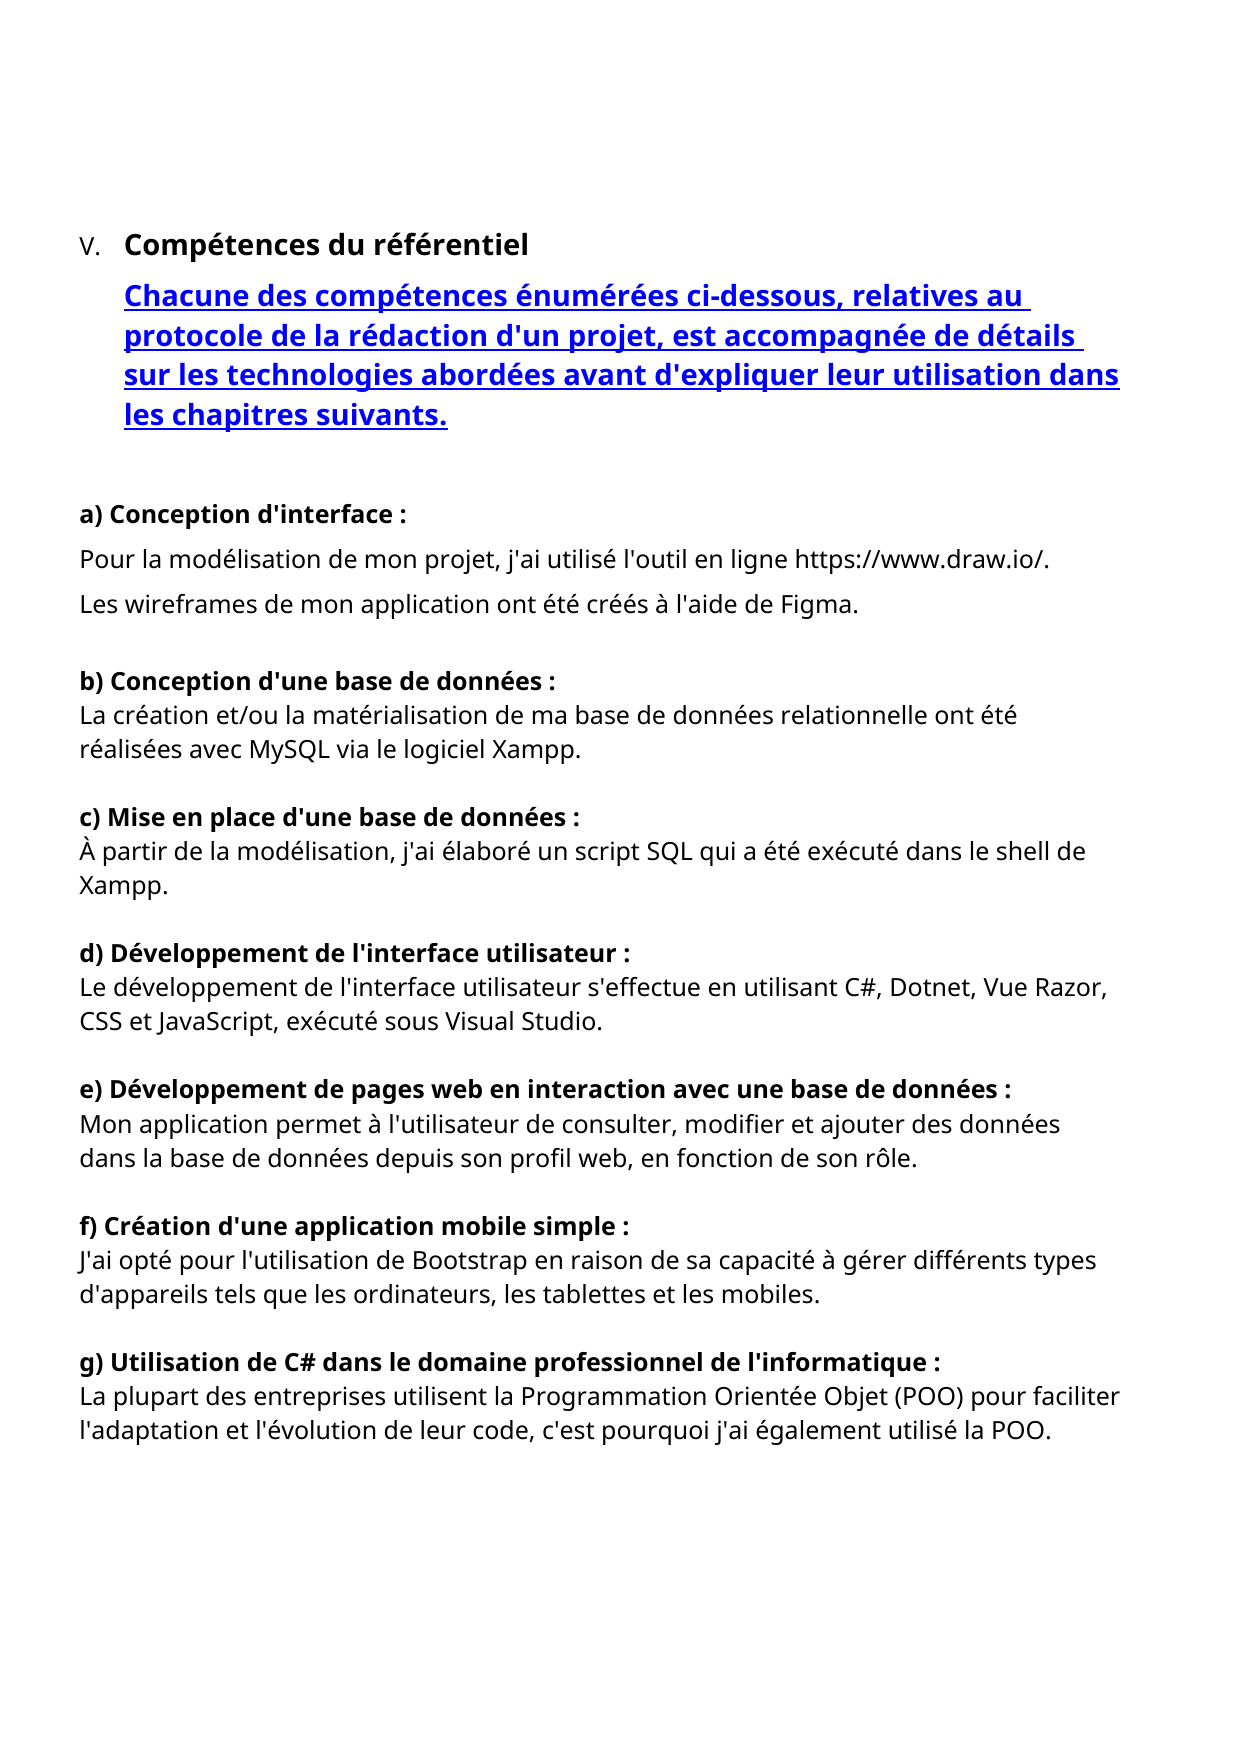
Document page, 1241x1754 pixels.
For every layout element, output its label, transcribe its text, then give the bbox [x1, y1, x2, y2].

text Pour la modélisation de mon projet, j'ai utilisé l'outil en ligne https://www.draw.io/. [79, 542, 1121, 576]
text Chacune des compétences énumérées ci-dessous, relatives au protocole de la rédaction d'un projet, est accompagnée de détails sur les technologies abordées avant d'expliquer leur utilisation dans les chapitres suivants. [123, 275, 1121, 434]
text Mon application permet à l'utilisateur de consulter, modifier et ajouter des données dans la base de données depuis son profil web, en fonction de son rôle. [79, 1106, 1121, 1174]
list Compétences du référentiel [79, 224, 1121, 264]
text À partir de la modélisation, j'ai élaboré un script SQL qui a été exécuté dans le shell de Xampp. [79, 834, 1121, 902]
text d) Développement de l'interface utilisateur : [79, 936, 1121, 970]
text J'ai opté pour l'utilisation de Bootstrap en raison de sa capacité à gérer différents types d'appareils tels que les ordinateurs, les tablettes et les mobiles. [79, 1242, 1121, 1311]
text La plupart des entreprises utilisent la Programmation Orientée Objet (POO) pour faciliter l'adaptation et l'évolution de leur code, c'est pourquoi j'ai également utilisé la POO. [79, 1379, 1121, 1447]
text Le développement de l'interface utilisateur s'effectue en utilisant C#, Dotnet, Vue Razor, CSS et JavaScript, exécuté sous Visual Studio. [79, 970, 1121, 1038]
text La création et/ou la matérialisation de ma base de données relationnelle ont été réalisées avec MySQL via le logiciel Xampp. [79, 697, 1121, 766]
text b) Conception d'une base de données : [79, 663, 1121, 697]
text Les wireframes de mon application ont été créés à l'aide de Figma. [79, 587, 1121, 621]
text c) Mise en place d'une base de données : [79, 800, 1121, 834]
text a) Conception d'interface : [79, 496, 1121, 530]
text e) Développement de pages web en interaction avec une base de données : [79, 1072, 1121, 1106]
text f) Création d'une application mobile simple : [79, 1208, 1121, 1242]
text g) Utilisation de C# dans le domaine professionnel de l'informatique : [79, 1345, 1121, 1379]
